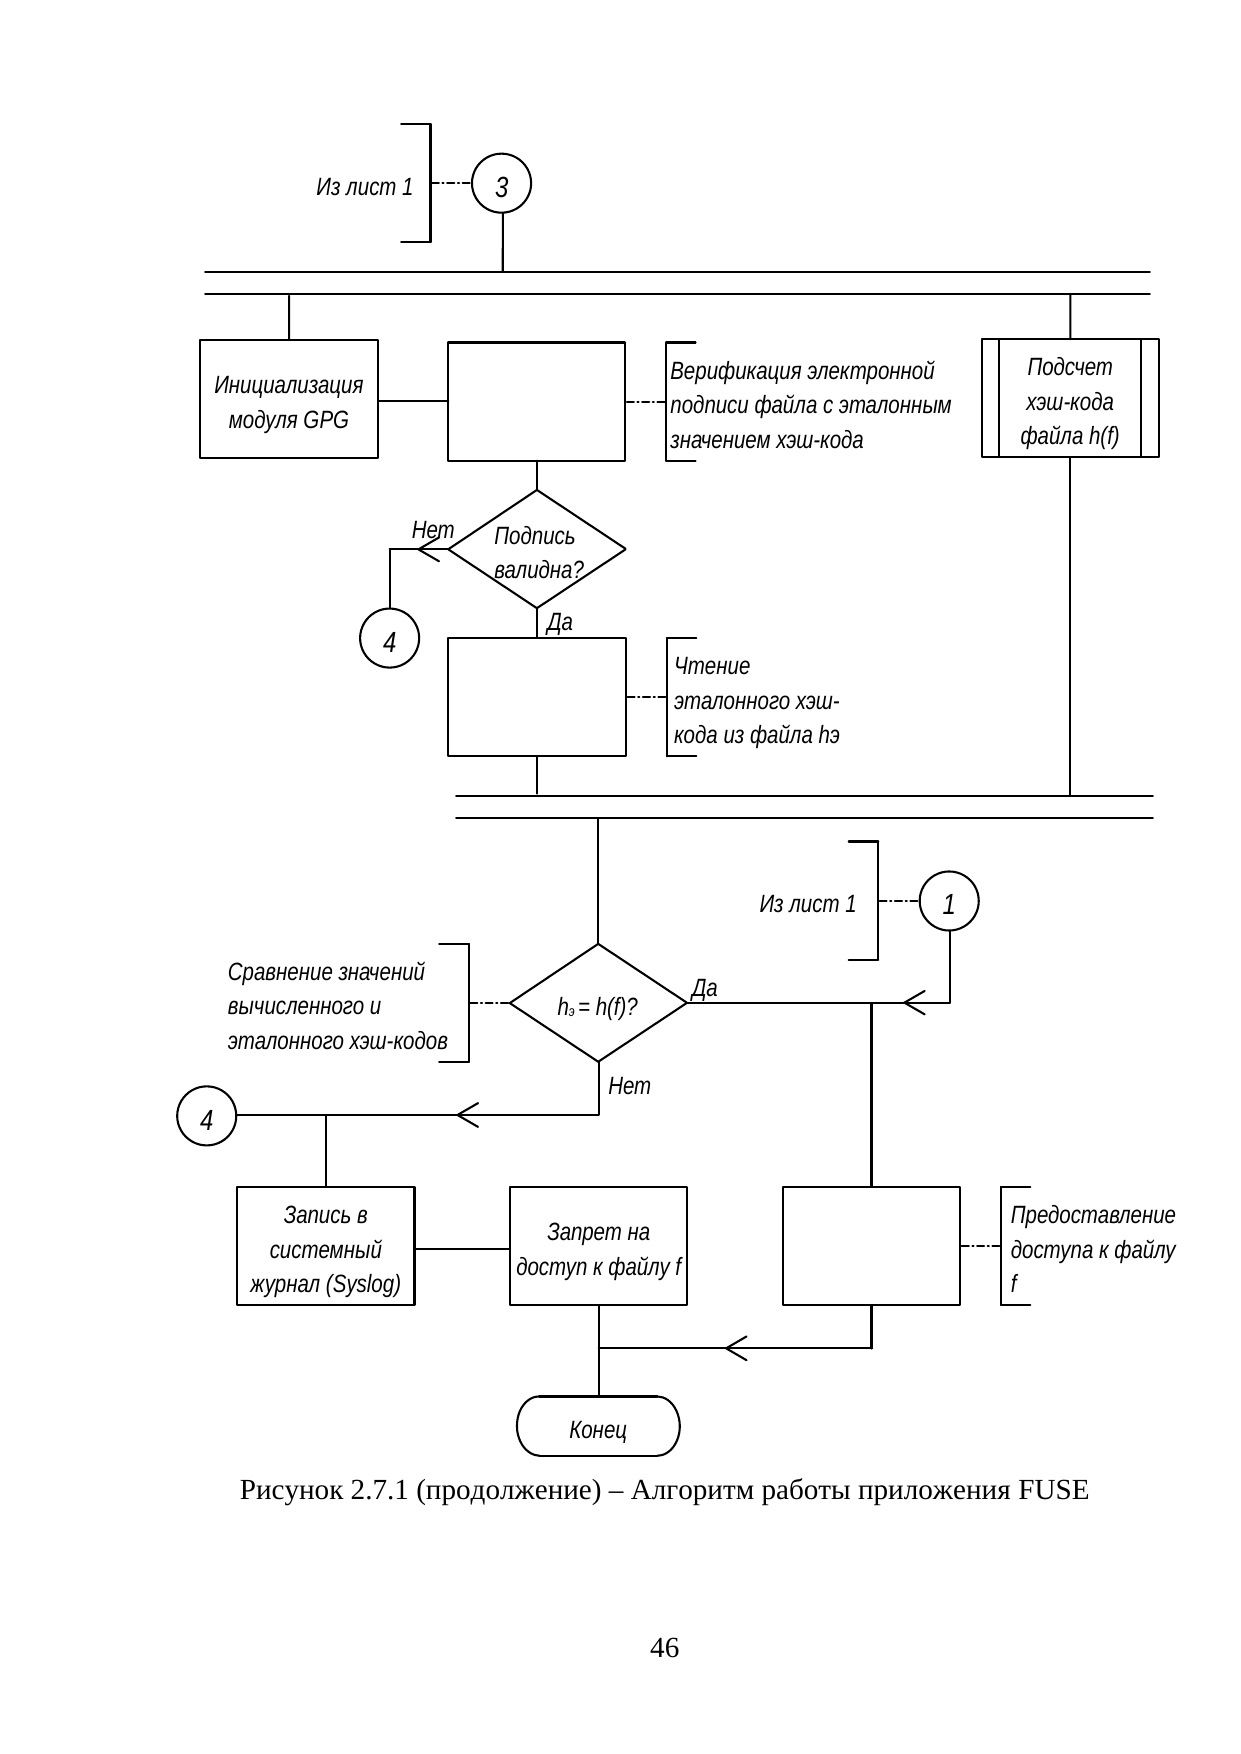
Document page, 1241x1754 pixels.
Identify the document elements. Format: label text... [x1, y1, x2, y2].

text Рисунок 2.7.1 (продолжение) – Алгоритм работы приложения FUSE [177, 1472, 1152, 1506]
